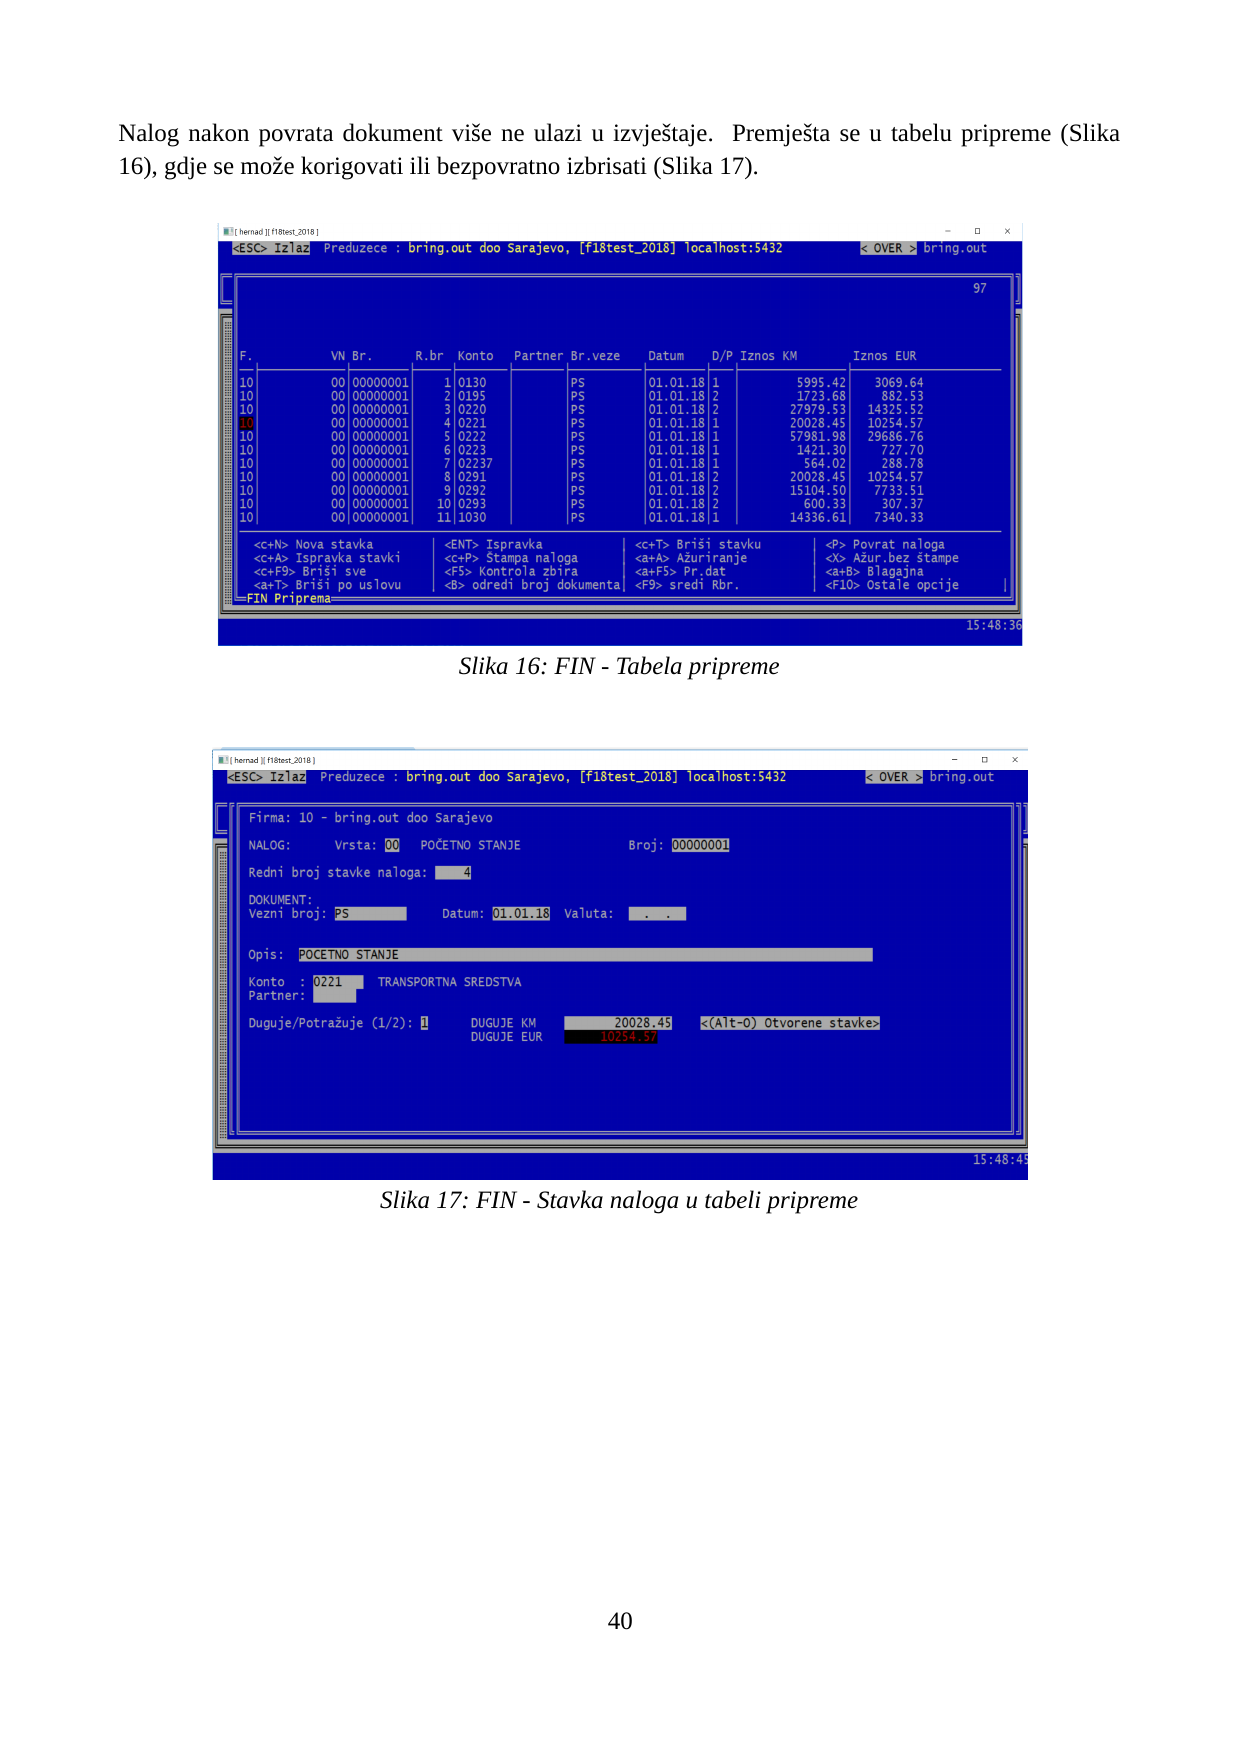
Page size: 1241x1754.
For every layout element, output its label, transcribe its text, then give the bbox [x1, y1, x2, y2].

text Slika 17: FIN - Stavka naloga u tabeli pripreme [212, 1180, 1028, 1214]
picture [212, 747, 1028, 1180]
picture [217, 223, 1023, 646]
text Slika 16: FIN - Tabela pripreme [218, 646, 1022, 680]
text Nalog nakon povrata dokument više ne ulazi u izvještaje. Premješta se u tabelu pripreme (Slika 16), gdje se može korigovati ili bezpovratno izbrisati (Slika 17). [118, 118, 1122, 180]
